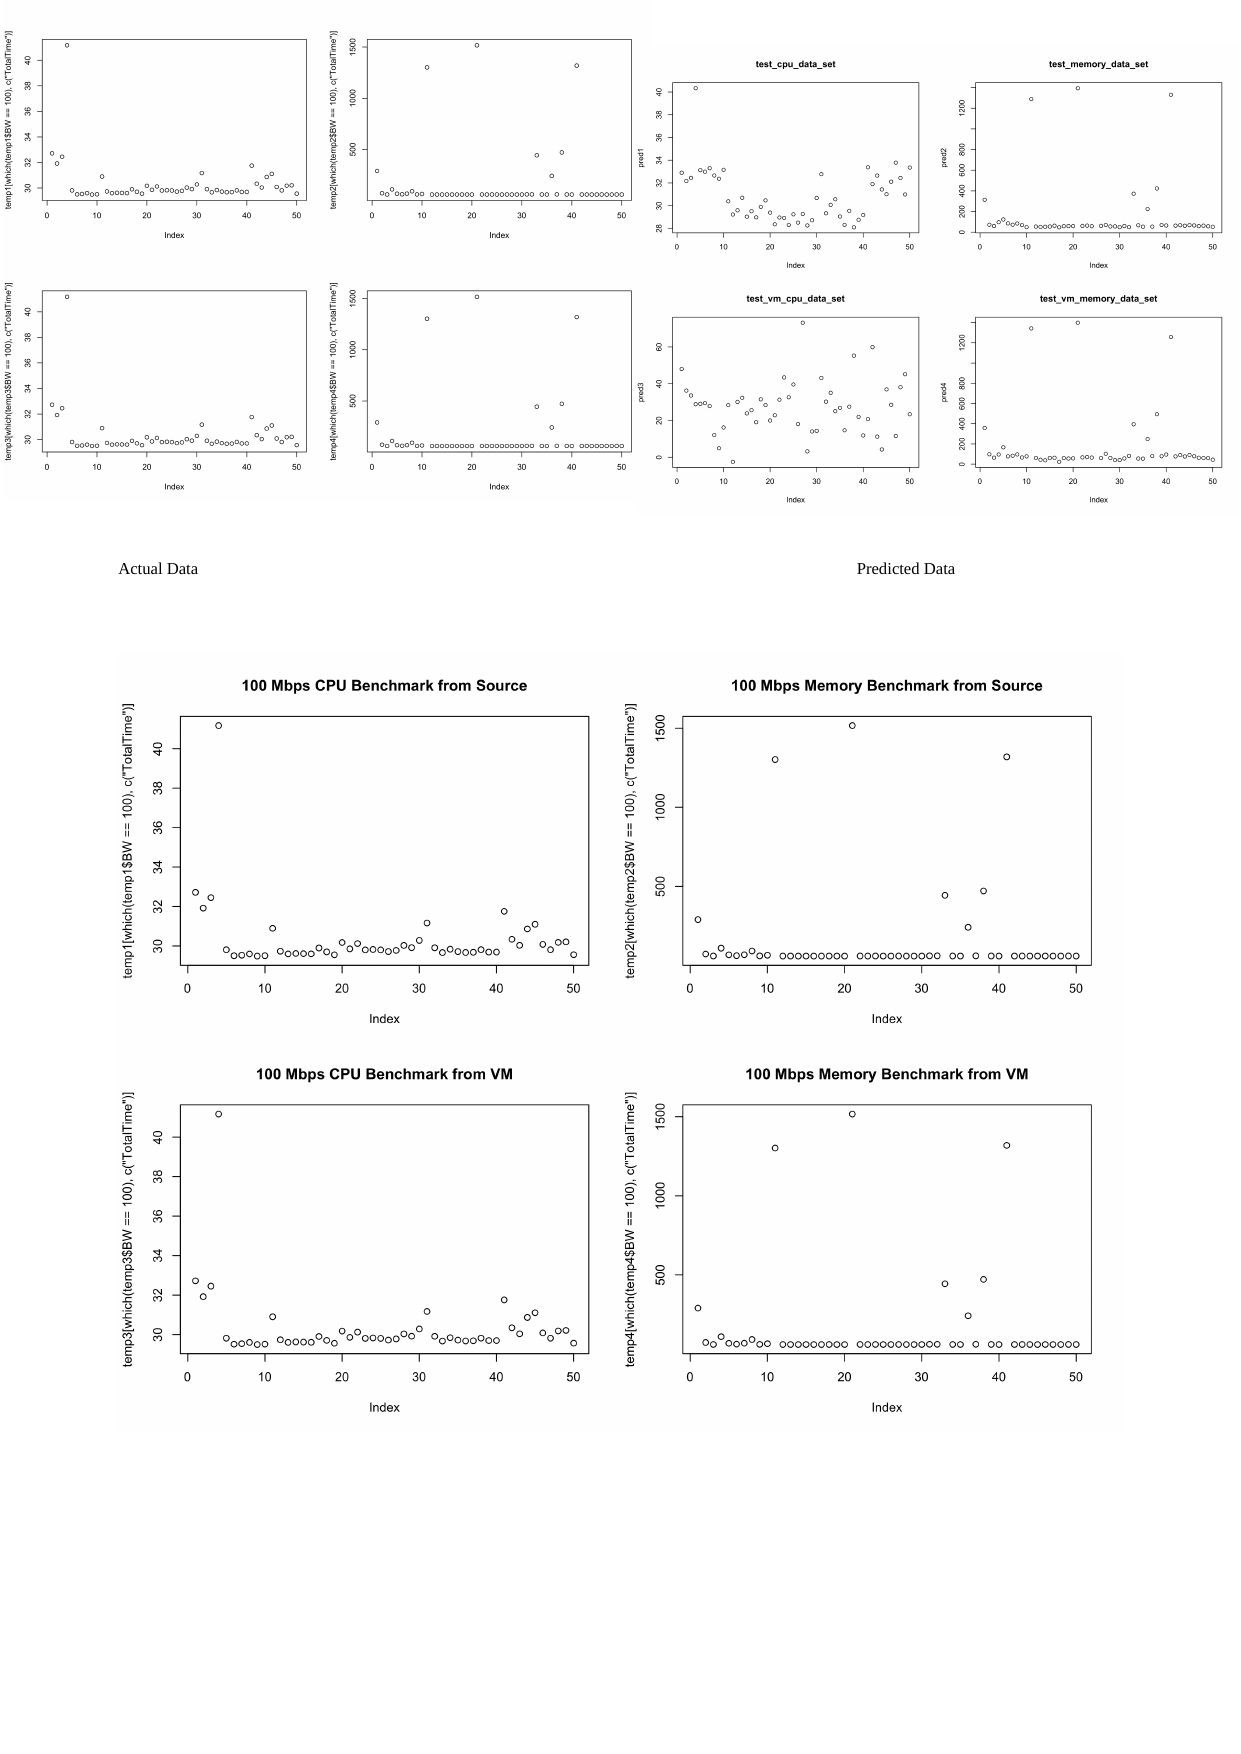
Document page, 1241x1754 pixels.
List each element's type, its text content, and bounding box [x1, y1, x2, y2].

picture [118, 654, 1123, 1431]
text Actual Data Predicted Data [118, 559, 1122, 578]
picture [2, 0, 1241, 514]
